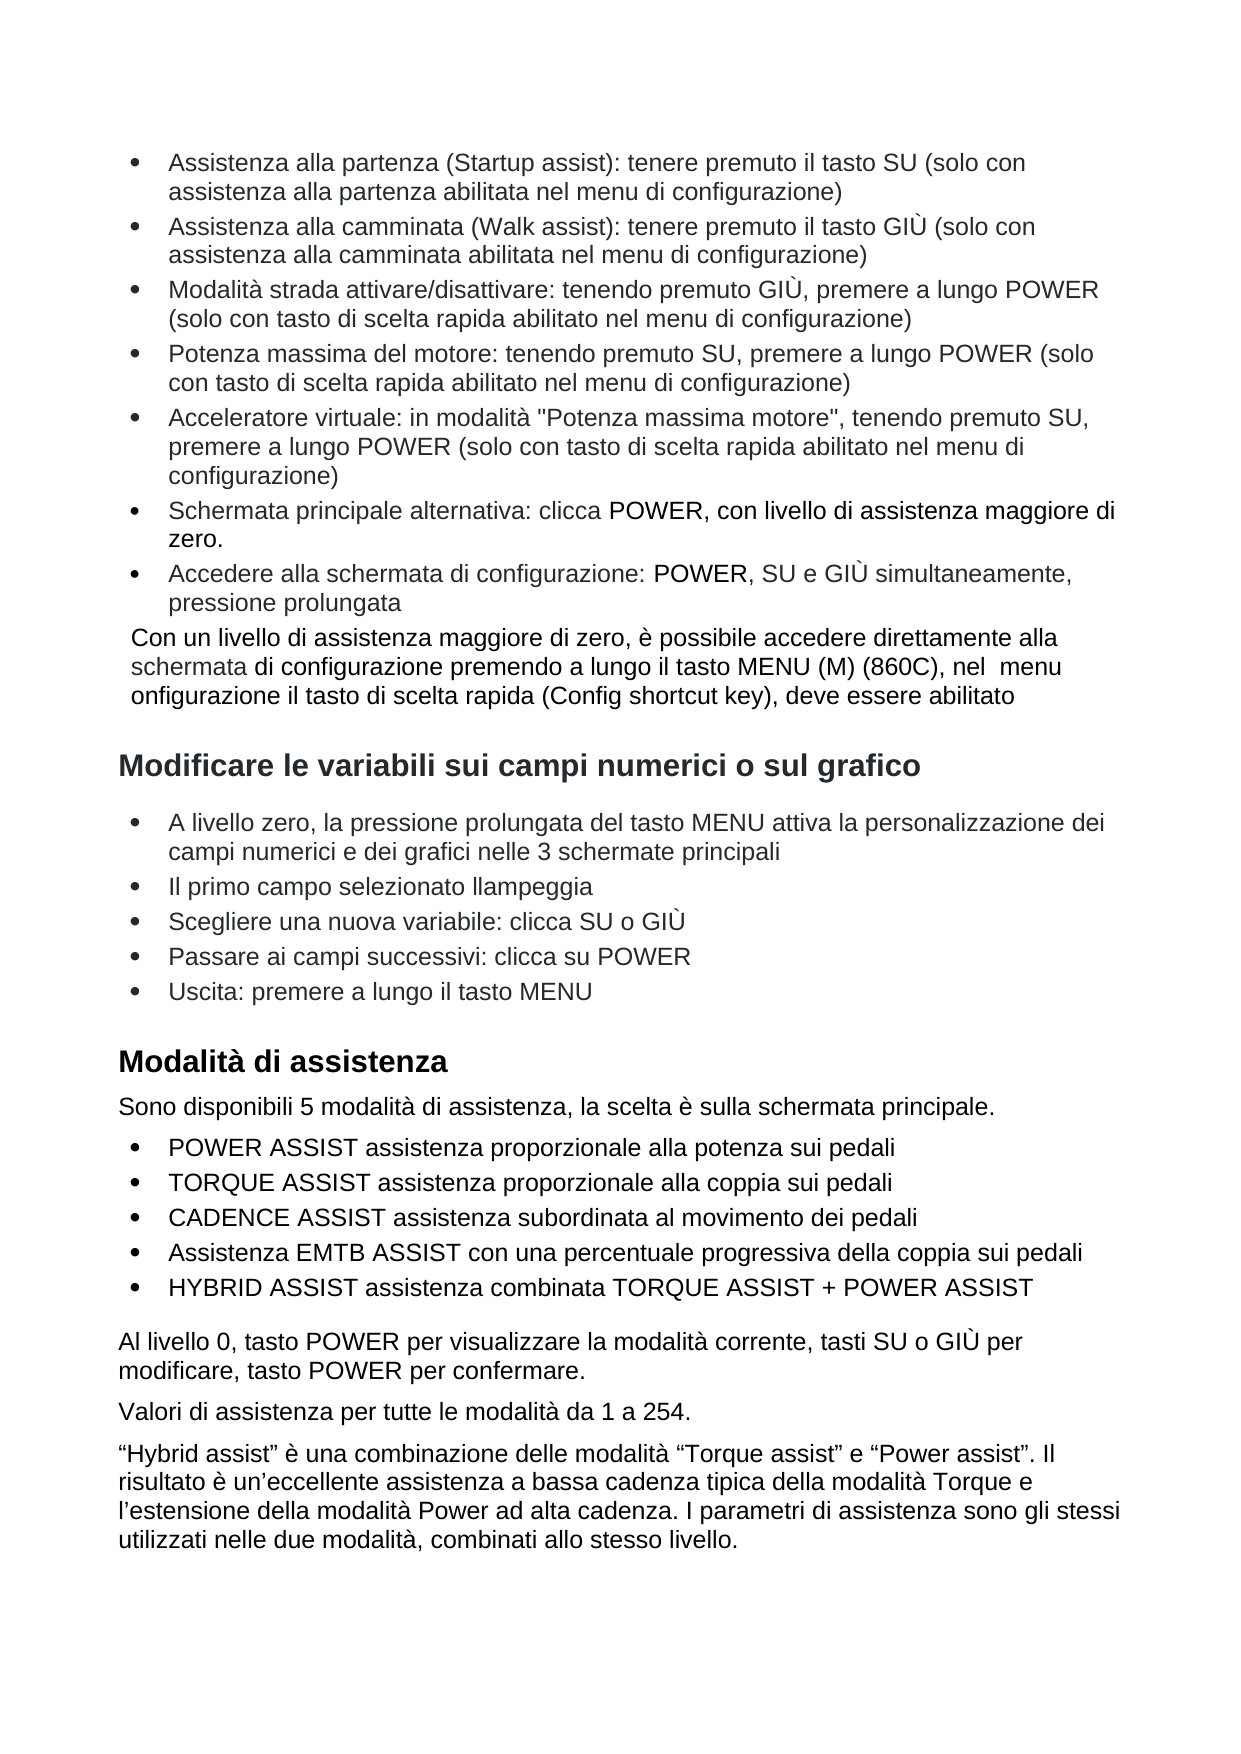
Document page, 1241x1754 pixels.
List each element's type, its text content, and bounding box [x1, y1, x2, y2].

list HYBRID ASSIST assistenza combinata TORQUE ASSIST + POWER ASSIST [131, 1273, 1122, 1302]
text Modalità di assistenza [118, 1043, 1122, 1079]
text Con un livello di assistenza maggiore di zero, è possibile accedere direttamente alla schermata di configurazione premendo a lungo il tasto MENU (M) (860C), nel menu onfigurazione il tasto di scelta rapida (Config shortcut key), deve essere abilitato [131, 623, 1122, 709]
list Modalità strada attivare/disattivare: tenendo premuto GIÙ, premere a lungo POWER (solo con tasto di scelta rapida abilitato nel menu di configurazione) [131, 275, 1122, 333]
text Al livello 0, tasto POWER per visualizzare la modalità corrente, tasti SU o GIÙ per modificare, tasto POWER per confermare. [118, 1327, 1122, 1385]
list Passare ai campi successivi: clicca su POWER [131, 942, 1122, 971]
list Assistenza alla camminata (Walk assist): tenere premuto il tasto GIÙ (solo con assistenza alla camminata abilitata nel menu di configurazione) [131, 211, 1122, 269]
list Accedere alla schermata di configurazione: POWER, SU e GIÙ simultaneamente, pressione prolungata [131, 559, 1122, 617]
list TORQUE ASSIST assistenza proporzionale alla coppia sui pedali [131, 1168, 1122, 1197]
list POWER ASSIST assistenza proporzionale alla potenza sui pedali [131, 1133, 1122, 1162]
list Il primo campo selezionato llampeggia [131, 872, 1122, 901]
text Modificare le variabili sui campi numerici o sul grafico [118, 747, 1122, 783]
list Assistenza EMTB ASSIST con una percentuale progressiva della coppia sui pedali [131, 1238, 1122, 1267]
list Schermata principale alternativa: clicca POWER, con livello di assistenza maggiore di zero. [131, 496, 1122, 553]
text “Hybrid assist” è una combinazione delle modalità “Torque assist” e “Power assist”. Il risultato è un’eccellente assistenza a bassa cadenza tipica della modalità Torque e l’estensione della modalità Power ad alta cadenza. I parametri di assistenza sono gli stessi utilizzati nelle due modalità, combinati allo stesso livello. [118, 1438, 1122, 1553]
list Scegliere una nuova variabile: clicca SU o GIÙ [131, 907, 1122, 936]
list Assistenza alla partenza (Startup assist): tenere premuto il tasto SU (solo con assistenza alla partenza abilitata nel menu di configurazione) [131, 148, 1122, 205]
list CADENCE ASSIST assistenza subordinata al movimento dei pedali [131, 1203, 1122, 1232]
list A livello zero, la pressione prolungata del tasto MENU attiva la personalizzazione dei campi numerici e dei grafici nelle 3 schermate principali [131, 808, 1122, 865]
text Sono disponibili 5 modalità di assistenza, la scelta è sulla schermata principale. [118, 1092, 1122, 1121]
list Acceleratore virtuale: in modalità "Potenza massima motore", tenendo premuto SU, premere a lungo POWER (solo con tasto di scelta rapida abilitato nel menu di configurazione) [131, 403, 1122, 489]
list Uscita: premere a lungo il tasto MENU [131, 977, 1122, 1006]
text Valori di assistenza per tutte le modalità da 1 a 254. [118, 1397, 1122, 1426]
list Potenza massima del motore: tenendo premuto SU, premere a lungo POWER (solo con tasto di scelta rapida abilitato nel menu di configurazione) [131, 339, 1122, 397]
